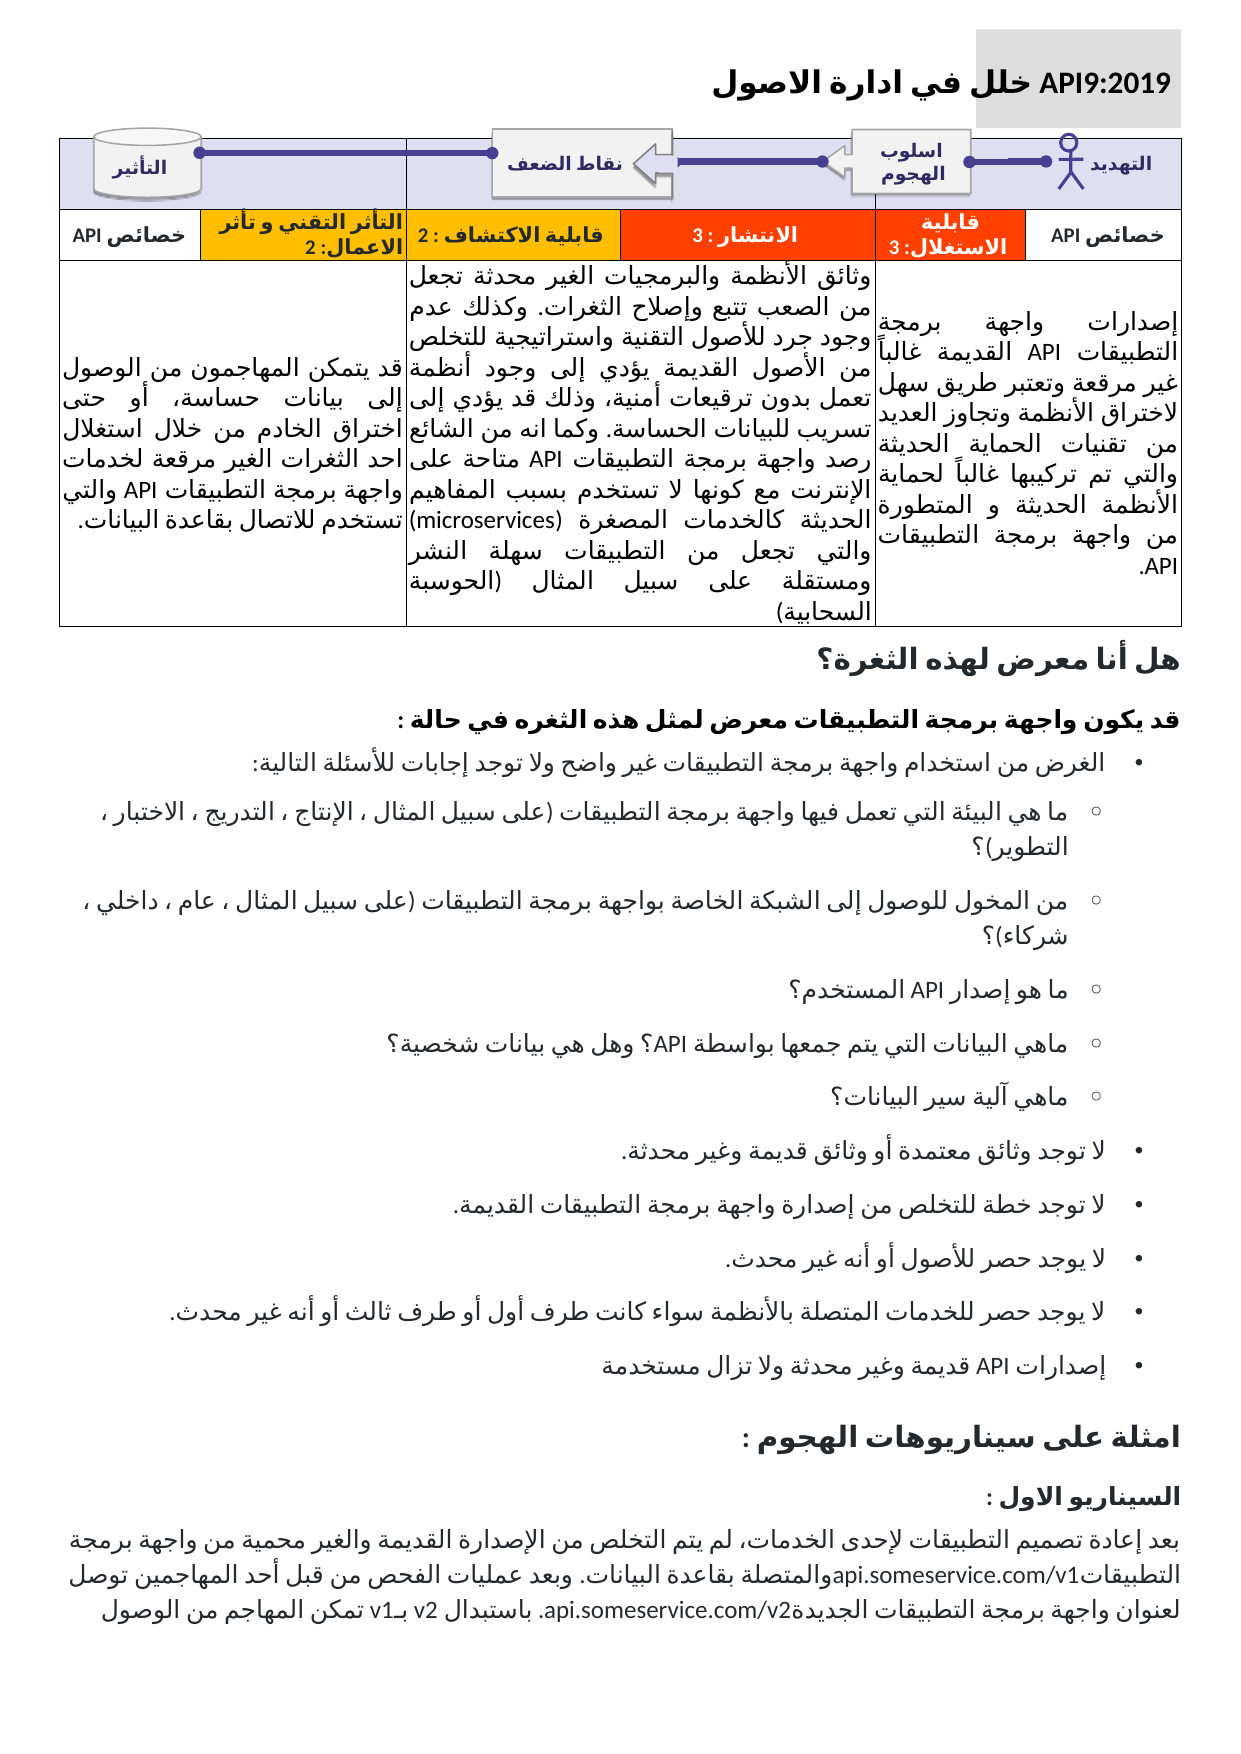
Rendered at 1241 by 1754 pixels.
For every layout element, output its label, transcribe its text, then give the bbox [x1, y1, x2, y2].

table_cell خصائص API [60, 210, 200, 260]
list ماهي آلية سير البيانات؟ [59, 1082, 1106, 1112]
subtitle قد يكون واجهة برمجة التطبيقات معرض لمثل هذه الثغره في حالة : [59, 704, 1181, 734]
table_cell وثائق الأنظمة والبرمجيات الغير محدثة تجعل من الصعب تتبع وإصلاح الثغرات. وكذلك عدم وجود جرد للأصول التقنية واستراتيجية للتخلص من الأصول القديمة يؤدي إلى وجود أنظمة تعمل بدون ترقيعات أمنية، وذلك قد يؤدي إلى تسريب للبيانات الحساسة. وكما انه من الشائع رصد واجهة برمجة التطبيقات API متاحة على الإنترنت مع كونها لا تستخدم بسبب المفاهيم الحديثة كالخدمات المصغرة (microservices) والتي تجعل من التطبيقات سهلة النشر ومستقلة على سبيل المثال (الحوسبة السحابية) [407, 261, 875, 626]
table_cell الانتشار : 3 [621, 210, 875, 260]
table_header [1025, 139, 1181, 209]
list ما هو إصدار API المستخدم؟ [59, 974, 1106, 1004]
list من المخول للوصول إلى الشبكة الخاصة بواجهة برمجة التطبيقات (على سبيل المثال ، عام ، داخلي ، شركاء)؟ [59, 885, 1106, 951]
subtitle امثلة على سيناريوهات الهجوم : [59, 1419, 1181, 1454]
table_header [876, 165, 1025, 209]
table_cell قابلية الاكتشاف : 2 [407, 210, 620, 260]
table_cell التأثر التقني و تأثر الاعمال: 2 [201, 210, 406, 260]
table_header [60, 139, 200, 209]
list لا يوجد حصر للخدمات المتصلة بالأنظمة سواء كانت طرف أول أو طرف ثالث أو أنه غير محدث. [59, 1297, 1144, 1327]
text بعد إعادة تصميم التطبيقات لإحدى الخدمات، لم يتم التخلص من الإصدارة القديمة والغير محمية من واجهة برمجة التطبيقاتapi.someservice.com/v1والمتصلة بقاعدة البيانات. وبعد عمليات الفحص من قبل أحد المهاجمين توصل لعنوان واجهة برمجة التطبيقات الجديدةapi.someservice.com/v2. باستبدال v2 بـv1 تمكن المهاجم من الوصول لواجهة برمجة التطبيقات القديمة والغير محدثة والتي أدت إلى تسريب معلومات شخصية لأكثر من 100 مليون مستخدم. [59, 1524, 1181, 1625]
list ماهي البيانات التي يتم جمعها بواسطة API؟ وهل هي بيانات شخصية؟ [59, 1028, 1106, 1058]
list إصدارات API قديمة وغير محدثة ولا تزال مستخدمة [59, 1350, 1144, 1381]
table_header [407, 156, 620, 209]
subtitle هل أنا معرض لهذه الثغرة؟ [59, 641, 1181, 677]
table_header [674, 139, 850, 158]
list لا توجد خطة للتخلص من إصدارة واجهة برمجة التطبيقات القديمة. [59, 1189, 1144, 1219]
table_header [620, 165, 875, 209]
table_header [203, 139, 406, 150]
list ما هي البيئة التي تعمل فيها واجهة برمجة التطبيقات (على سبيل المثال ، الإنتاج ، التدريج ، الاختبار ، التطوير)؟ [59, 797, 1106, 862]
table_header [200, 156, 406, 209]
list الغرض من استخدام واجهة برمجة التطبيقات غير واضح ولا توجد إجابات للأسئلة التالية: [59, 747, 1144, 777]
table_cell قابلية الاستغلال: 3 [876, 210, 1025, 260]
list لا يوجد حصر للأصول أو أنه غير محدث. [59, 1243, 1144, 1273]
table_header [972, 139, 1025, 159]
table_header [1063, 139, 1075, 149]
table_cell قد يتمكن المهاجمون من الوصول إلى بيانات حساسة، أو حتى اختراق الخادم من خلال استغلال احد الثغرات الغير مرقعة لخدمات واجهة برمجة التطبيقات API والتي تستخدم للاتصال بقاعدة البيانات. [60, 261, 406, 626]
subtitle السيناريو الاول : [59, 1482, 1181, 1512]
table_cell خصائص API [1026, 210, 1181, 260]
table_cell إصدارات واجهة برمجة التطبيقات API القديمة غالباً غير مرقعة وتعتبر طريق سهل لاختراق الأنظمة وتجاوز العديد من تقنيات الحماية الحديثة والتي تم تركيبها غالباً لحماية الأنظمة الحديثة و المتطورة من واجهة برمجة التطبيقات API. [876, 261, 1181, 626]
table_header [407, 139, 491, 150]
list لا توجد وثائق معتمدة أو وثائق قديمة وغير محدثة. [59, 1135, 1144, 1166]
